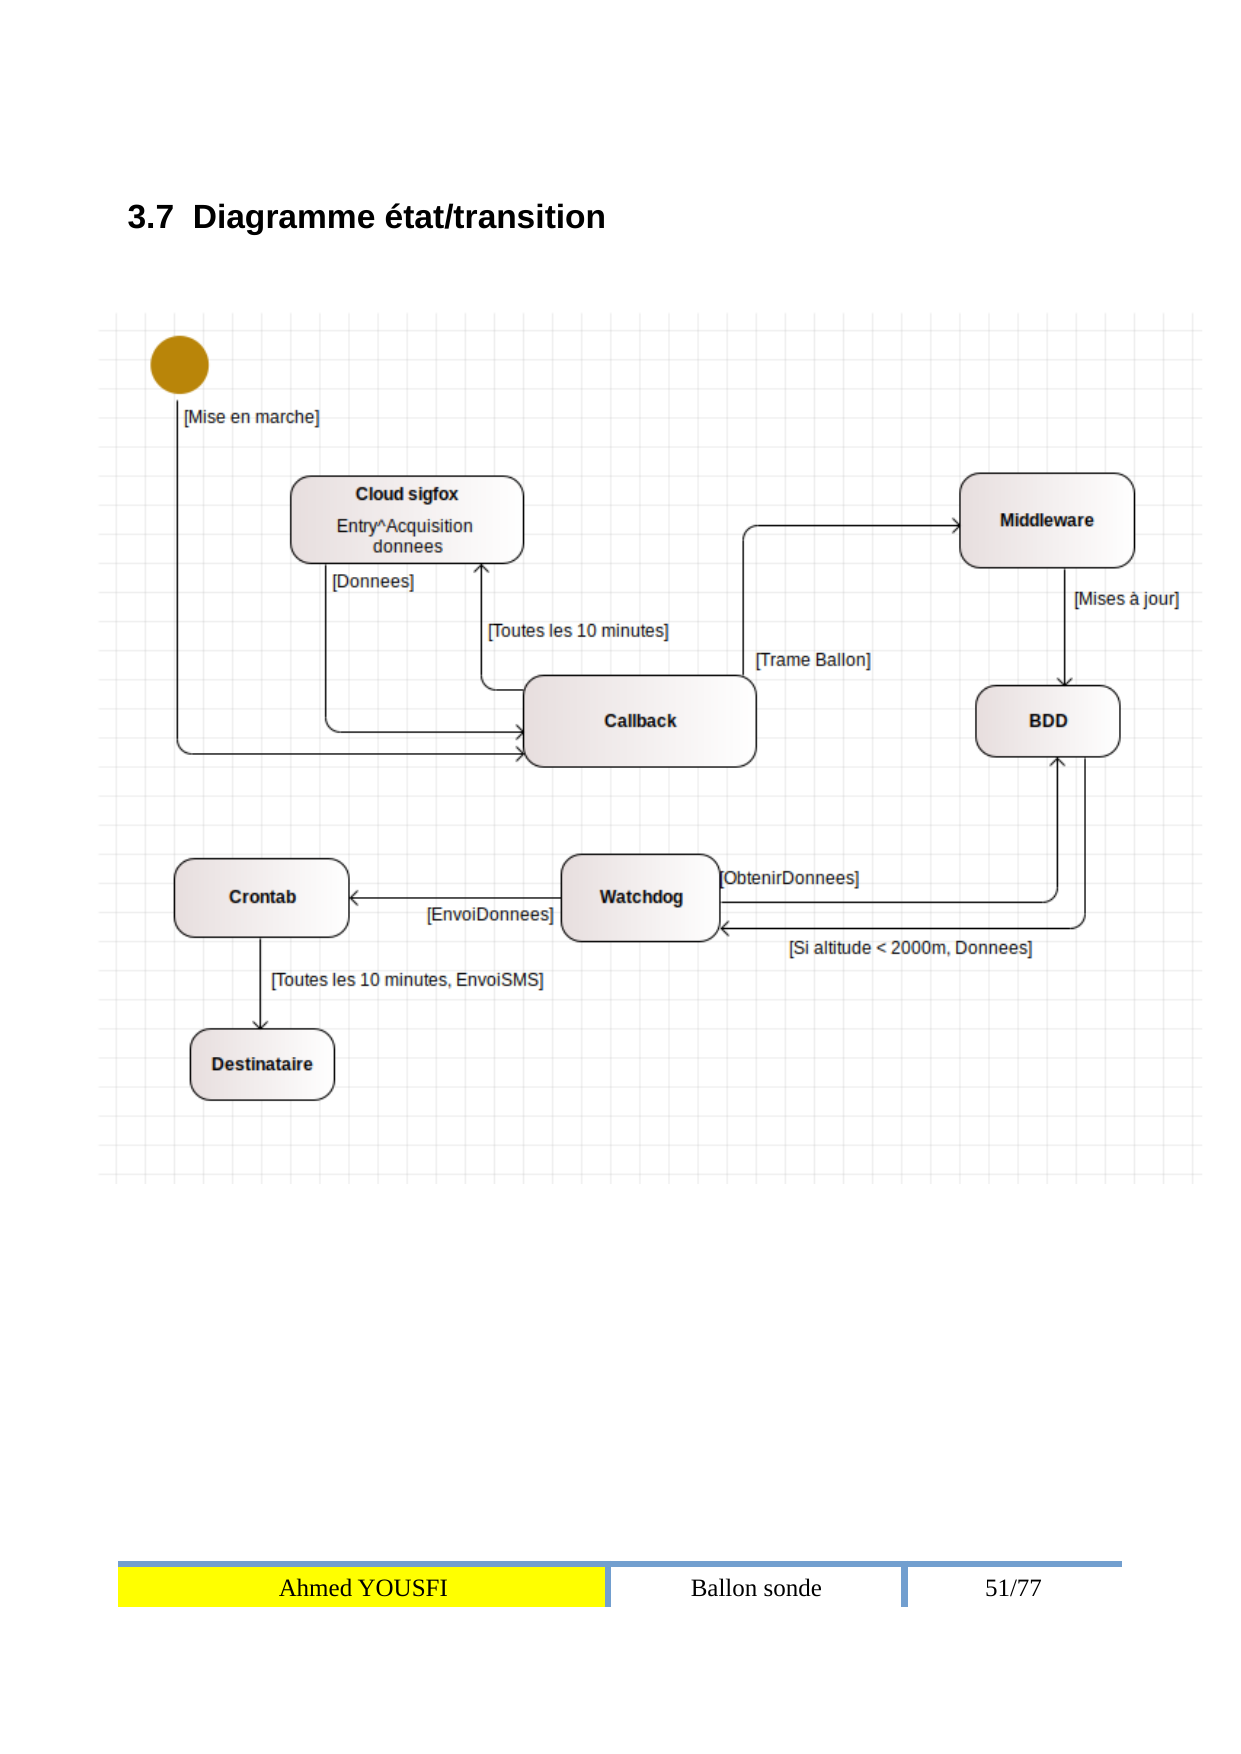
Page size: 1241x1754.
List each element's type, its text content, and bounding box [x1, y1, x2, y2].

subtitle Diagramme état/transition [118, 196, 1122, 235]
picture [91, 304, 1214, 1184]
